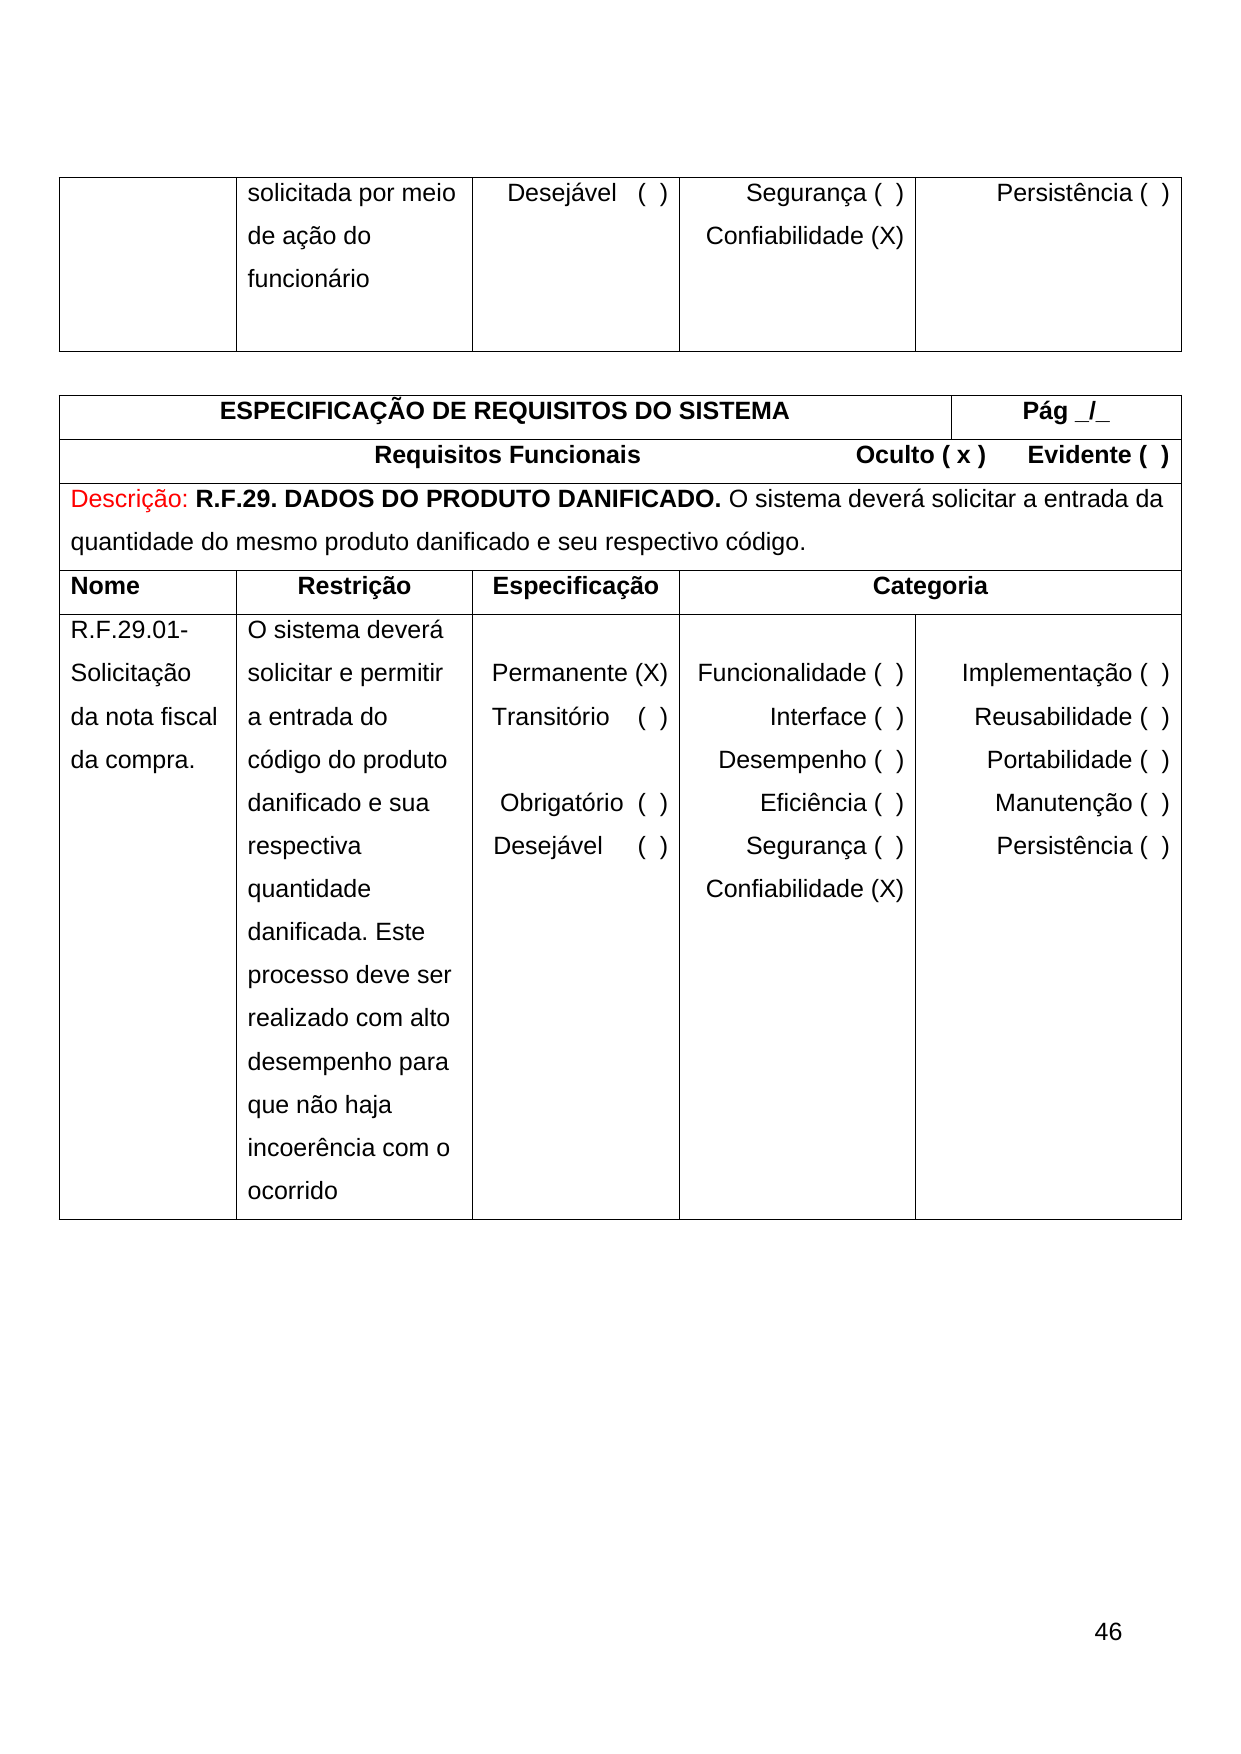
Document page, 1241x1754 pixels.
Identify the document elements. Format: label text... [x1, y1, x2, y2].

table_cell Requisitos Funcionais Oculto ( x ) Evidente ( ) [60, 440, 1181, 483]
table_cell [60, 178, 236, 351]
table_cell Categoria [680, 571, 1181, 614]
table_cell Nome [60, 571, 236, 614]
table_cell Restrição [237, 571, 472, 614]
table_cell Especificação [473, 571, 679, 614]
table_header ESPECIFICAÇÃO DE REQUISITOS DO SISTEMA [60, 396, 951, 439]
table_cell O sistema deverá solicitar e permitir a entrada do código do produto danificado e sua respectiva quantidade danificada. Este processo deve ser realizado com alto desempenho para que não haja incoerência com o ocorrido [237, 615, 472, 1219]
table_cell Implementação ( ) Reusabilidade ( ) Portabilidade ( ) Manutenção ( ) Persistência ( ) [916, 615, 1181, 1219]
table_cell Persistência ( ) [916, 178, 1181, 351]
table_cell Desejável ( ) [473, 178, 679, 351]
table_cell R.F.29.01- Solicitação da nota fiscal da compra. [60, 615, 236, 1219]
table_header Pág _/_ [952, 396, 1181, 439]
table_cell Funcionalidade ( ) Interface ( ) Desempenho ( ) Eficiência ( ) Segurança ( ) Confiabilidade (X) [680, 615, 915, 1219]
table_cell solicitada por meio de ação do funcionário [237, 178, 472, 351]
table_cell Descrição: R.F.29. DADOS DO PRODUTO DANIFICADO. O sistema deverá solicitar a entrada da quantidade do mesmo produto danificado e seu respectivo código. [60, 484, 1181, 570]
table_cell Permanente (X) Transitório ( ) Obrigatório ( ) Desejável ( ) [473, 615, 679, 1219]
table_cell Segurança ( ) Confiabilidade (X) [680, 178, 915, 351]
